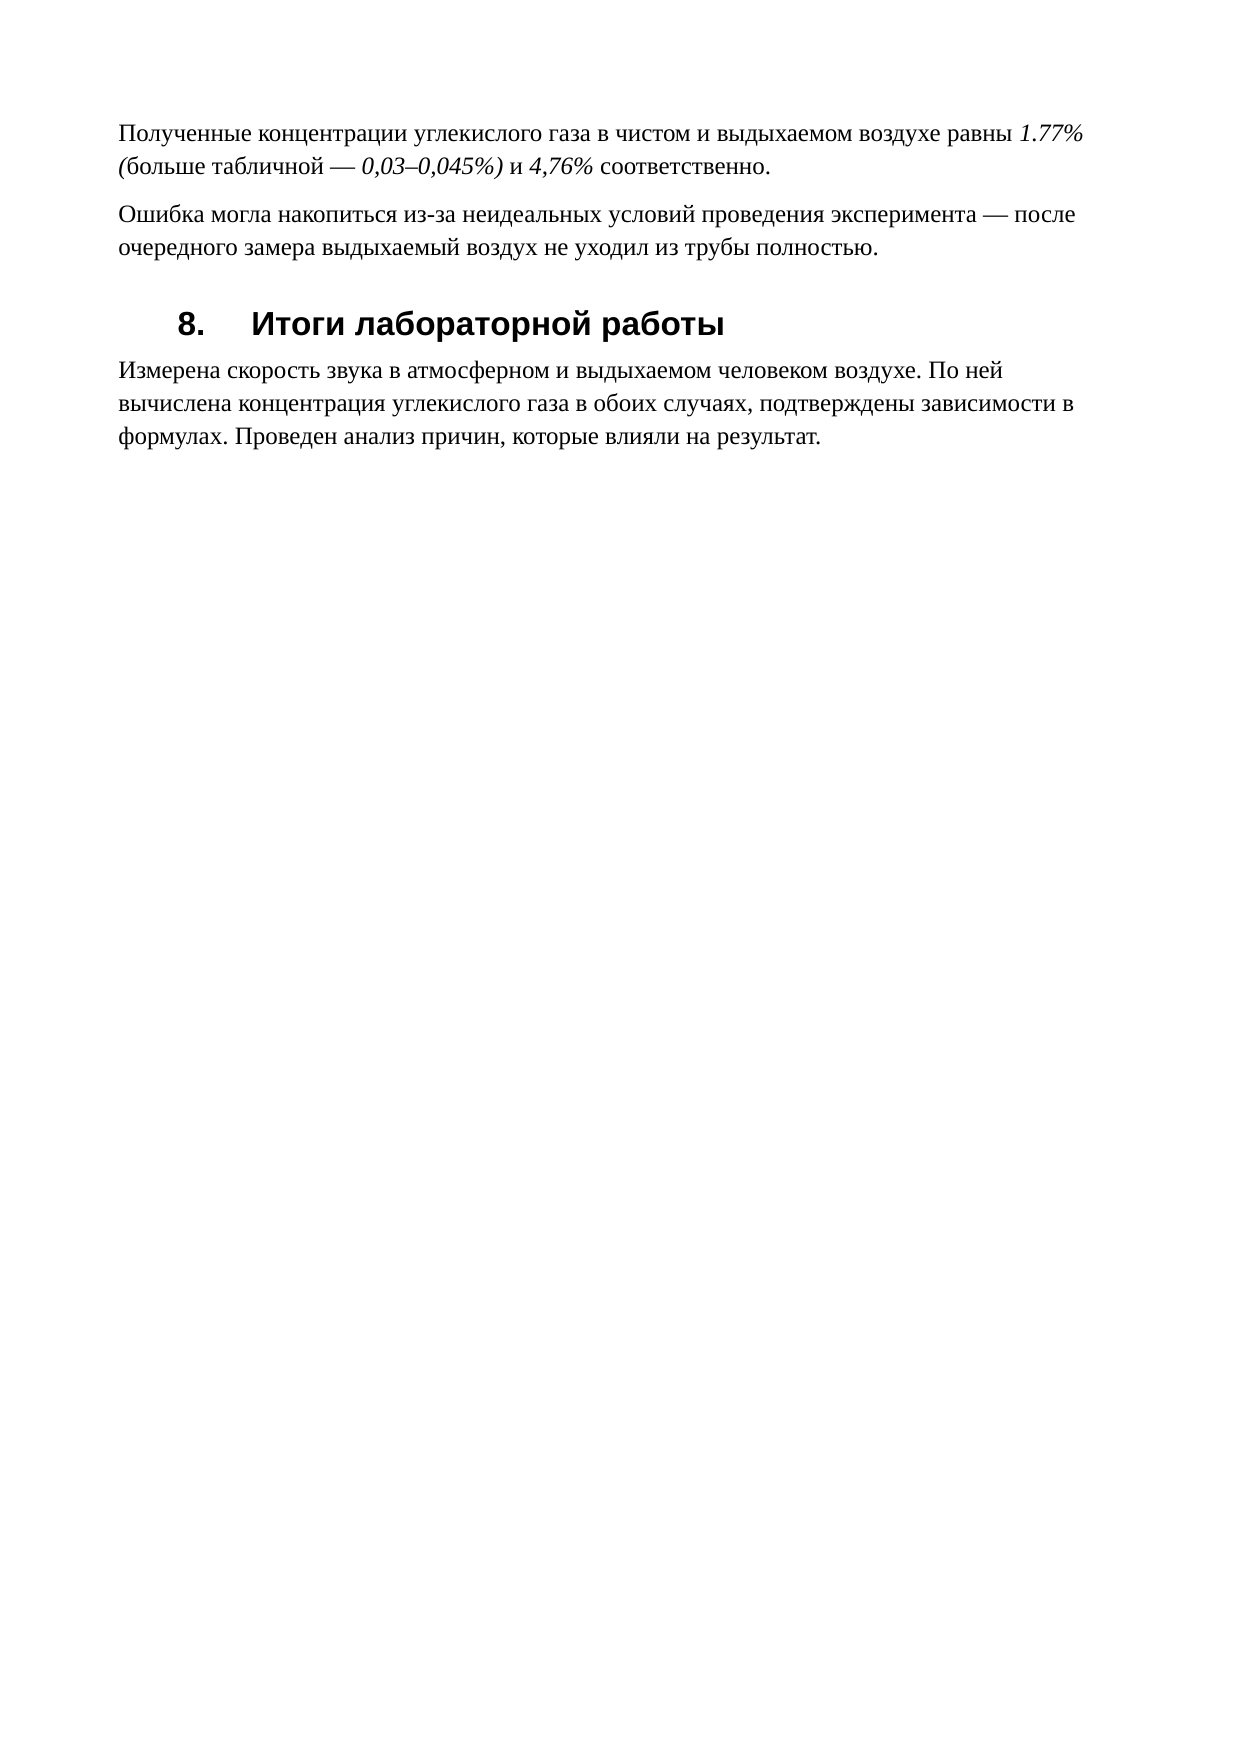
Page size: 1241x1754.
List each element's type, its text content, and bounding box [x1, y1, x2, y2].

subtitle Итоги лабораторной работы [177, 304, 1093, 343]
text Измерена скорость звука в атмосферном и выдыхаемом человеком воздухе. По ней вычислена концентрация углекислого газа в обоих случаях, подтверждены зависимости в формулах. Проведен анализ причин, которые влияли на результат. [118, 355, 1122, 450]
text Полученные концентрации углекислого газа в чистом и выдыхаемом воздухе равны 1.77%(больше табличной — 0,03–0,045%) и 4,76% соответственно. [118, 118, 1122, 180]
text Ошибка могла накопиться из-за неидеальных условий проведения эксперимента — после очередного замера выдыхаемый воздух не уходил из трубы полностью. [118, 199, 1122, 261]
